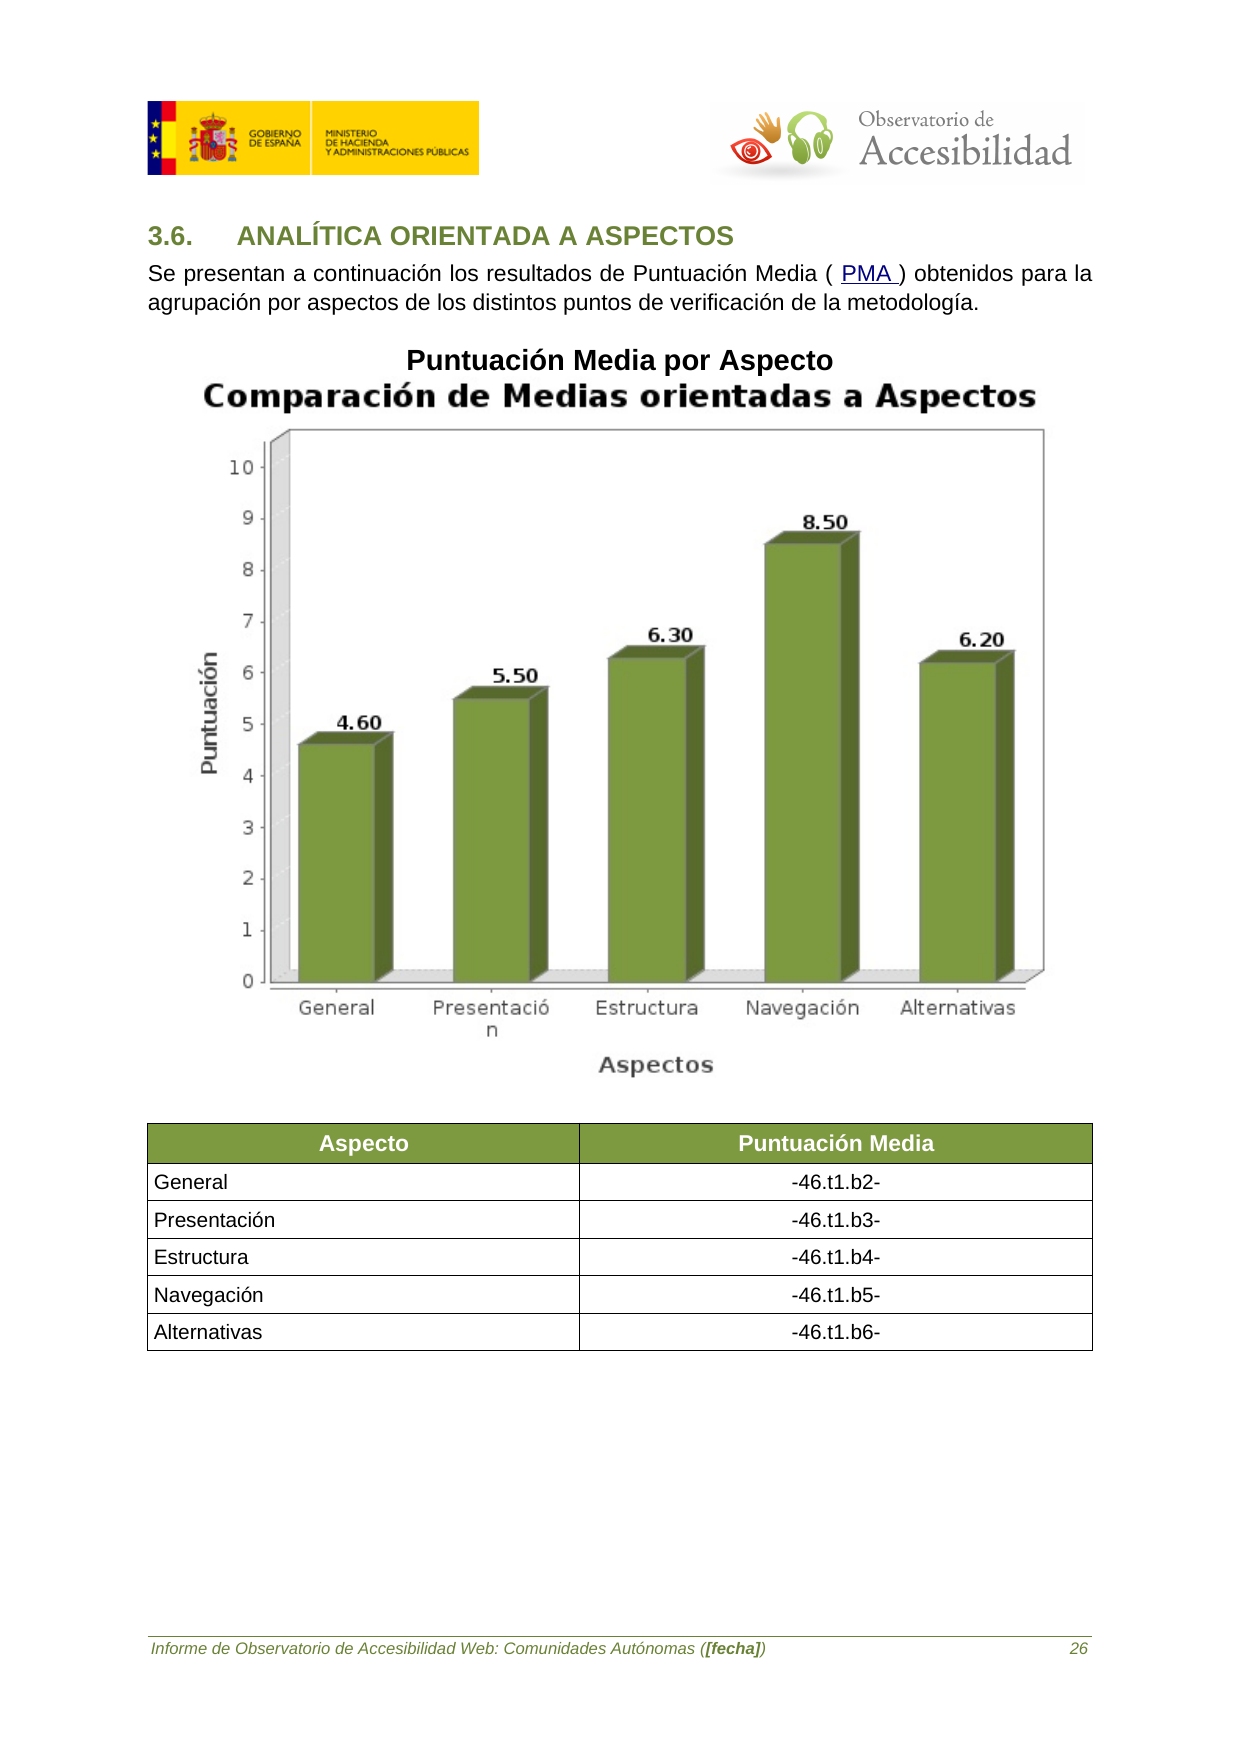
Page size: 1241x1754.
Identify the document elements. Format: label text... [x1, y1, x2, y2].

subtitle Analítica orientada a aspectos [148, 220, 1092, 251]
picture [147, 101, 479, 175]
table_cell -46.t1.b6- [580, 1314, 1092, 1350]
table_cell -46.t1.b4- [580, 1239, 1092, 1275]
table_header Aspecto [148, 1124, 579, 1163]
table_cell General [148, 1164, 579, 1200]
table_cell -46.t1.b3- [580, 1201, 1092, 1238]
table_header Puntuación Media [580, 1124, 1092, 1163]
picture [710, 102, 1086, 185]
table_cell Alternativas [148, 1314, 579, 1350]
table_cell Estructura [148, 1239, 579, 1275]
table_cell -46.t1.b5- [580, 1276, 1092, 1313]
text Puntuación Media por Aspecto [148, 343, 1092, 377]
picture [178, 376, 1062, 1087]
text Se presentan a continuación los resultados de Puntuación Media ( PMA ) obtenidos para la agrupación por aspectos de los distintos puntos de verificación de la metodología. [148, 260, 1092, 316]
table_cell Navegación [148, 1276, 579, 1313]
table_cell -46.t1.b2- [580, 1164, 1092, 1200]
table_cell Presentación [148, 1201, 579, 1238]
